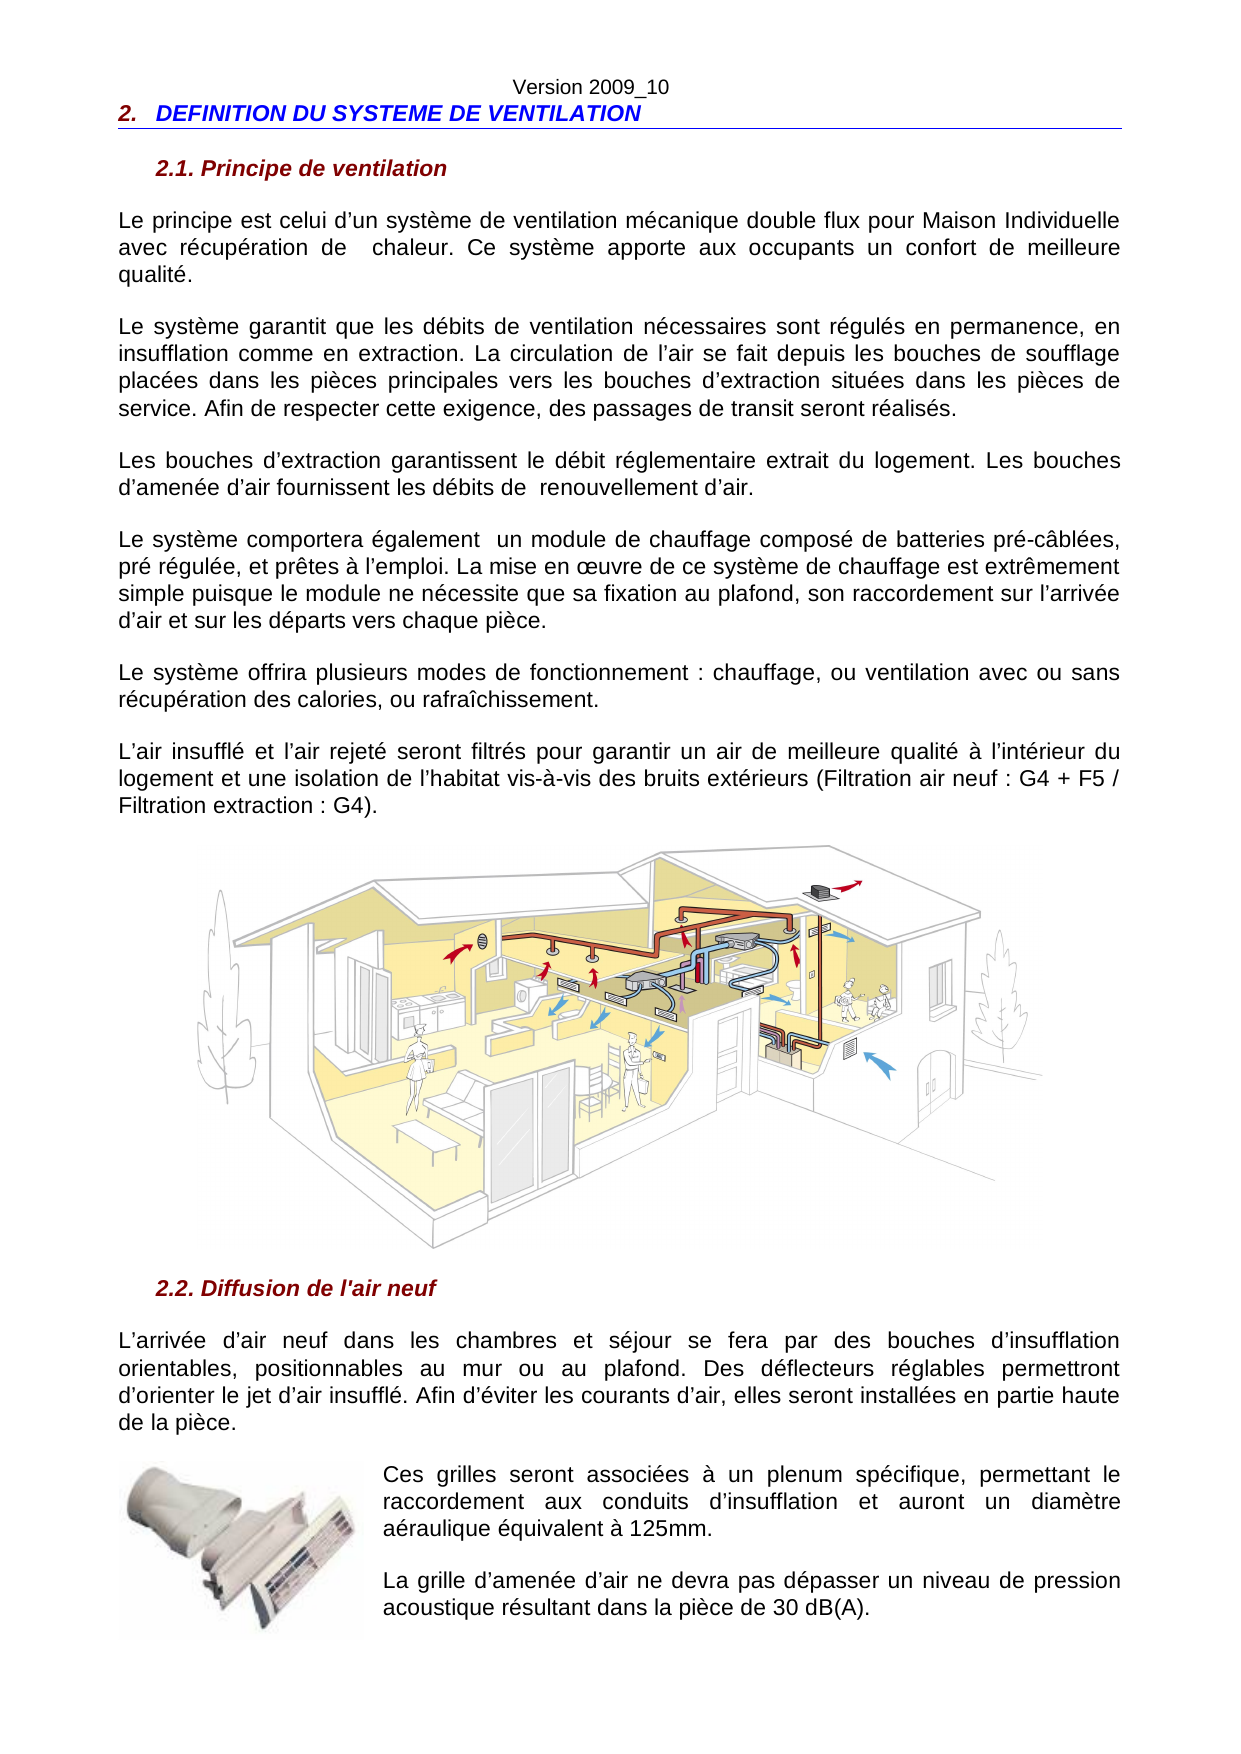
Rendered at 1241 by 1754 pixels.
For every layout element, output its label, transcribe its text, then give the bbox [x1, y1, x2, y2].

text L’air insufflé et l’air rejeté seront filtrés pour garantir un air de meilleure qualité à l’intérieur du logement et une isolation de l’habitat vis-à-vis des bruits extérieurs (Filtration air neuf : G4 + F5 / Filtration extraction : G4). [118, 738, 1122, 819]
list Principe de ventilation [156, 154, 1122, 181]
list DEFINITION DU SYSTEME DE VENTILATION [118, 99, 1122, 128]
picture [118, 1461, 364, 1640]
text Le principe est celui d’un système de ventilation mécanique double flux pour Maison Individuelle avec récupération de chaleur. Ce système apporte aux occupants un confort de meilleure qualité. [118, 206, 1122, 288]
text Le système comportera également un module de chauffage composé de batteries pré-câblées, pré régulée, et prêtes à l’emploi. La mise en œuvre de ce système de chauffage est extrêmement simple puisque le module ne nécessite que sa fixation au plafond, son raccordement sur l’arrivée d’air et sur les départs vers chaque pièce. [118, 525, 1122, 633]
list Diffusion de l'air neuf [156, 1275, 1122, 1302]
text Les bouches d’extraction garantissent le débit réglementaire extrait du logement. Les bouches d’amenée d’air fournissent les débits de renouvellement d’air. [118, 446, 1122, 500]
text Le système garantit que les débits de ventilation nécessaires sont régulés en permanence, en insufflation comme en extraction. La circulation de l’air se fait depuis les bouches de soufflage placées dans les pièces principales vers les bouches d’extraction situées dans les pièces de service. Afin de respecter cette exigence, des passages de transit seront réalisés. [118, 313, 1122, 421]
picture [197, 845, 1043, 1249]
text Ces grilles seront associées à un plenum spécifique, permettant le raccordement aux conduits d’insufflation et auront un diamètre aéraulique équivalent à 125mm. [118, 1460, 1122, 1541]
text Le système offrira plusieurs modes de fonctionnement : chauffage, ou ventilation avec ou sans récupération des calories, ou rafraîchissement. [118, 658, 1122, 713]
text La grille d’amenée d’air ne devra pas dépasser un niveau de pression acoustique résultant dans la pièce de 30 dB(A). [364, 1566, 1122, 1621]
text L’arrivée d’air neuf dans les chambres et séjour se fera par des bouches d’insufflation orientables, positionnables au mur ou au plafond. Des déflecteurs réglables permettront d’orienter le jet d’air insufflé. Afin d’éviter les courants d’air, elles seront installées en partie haute de la pièce. [118, 1327, 1122, 1435]
